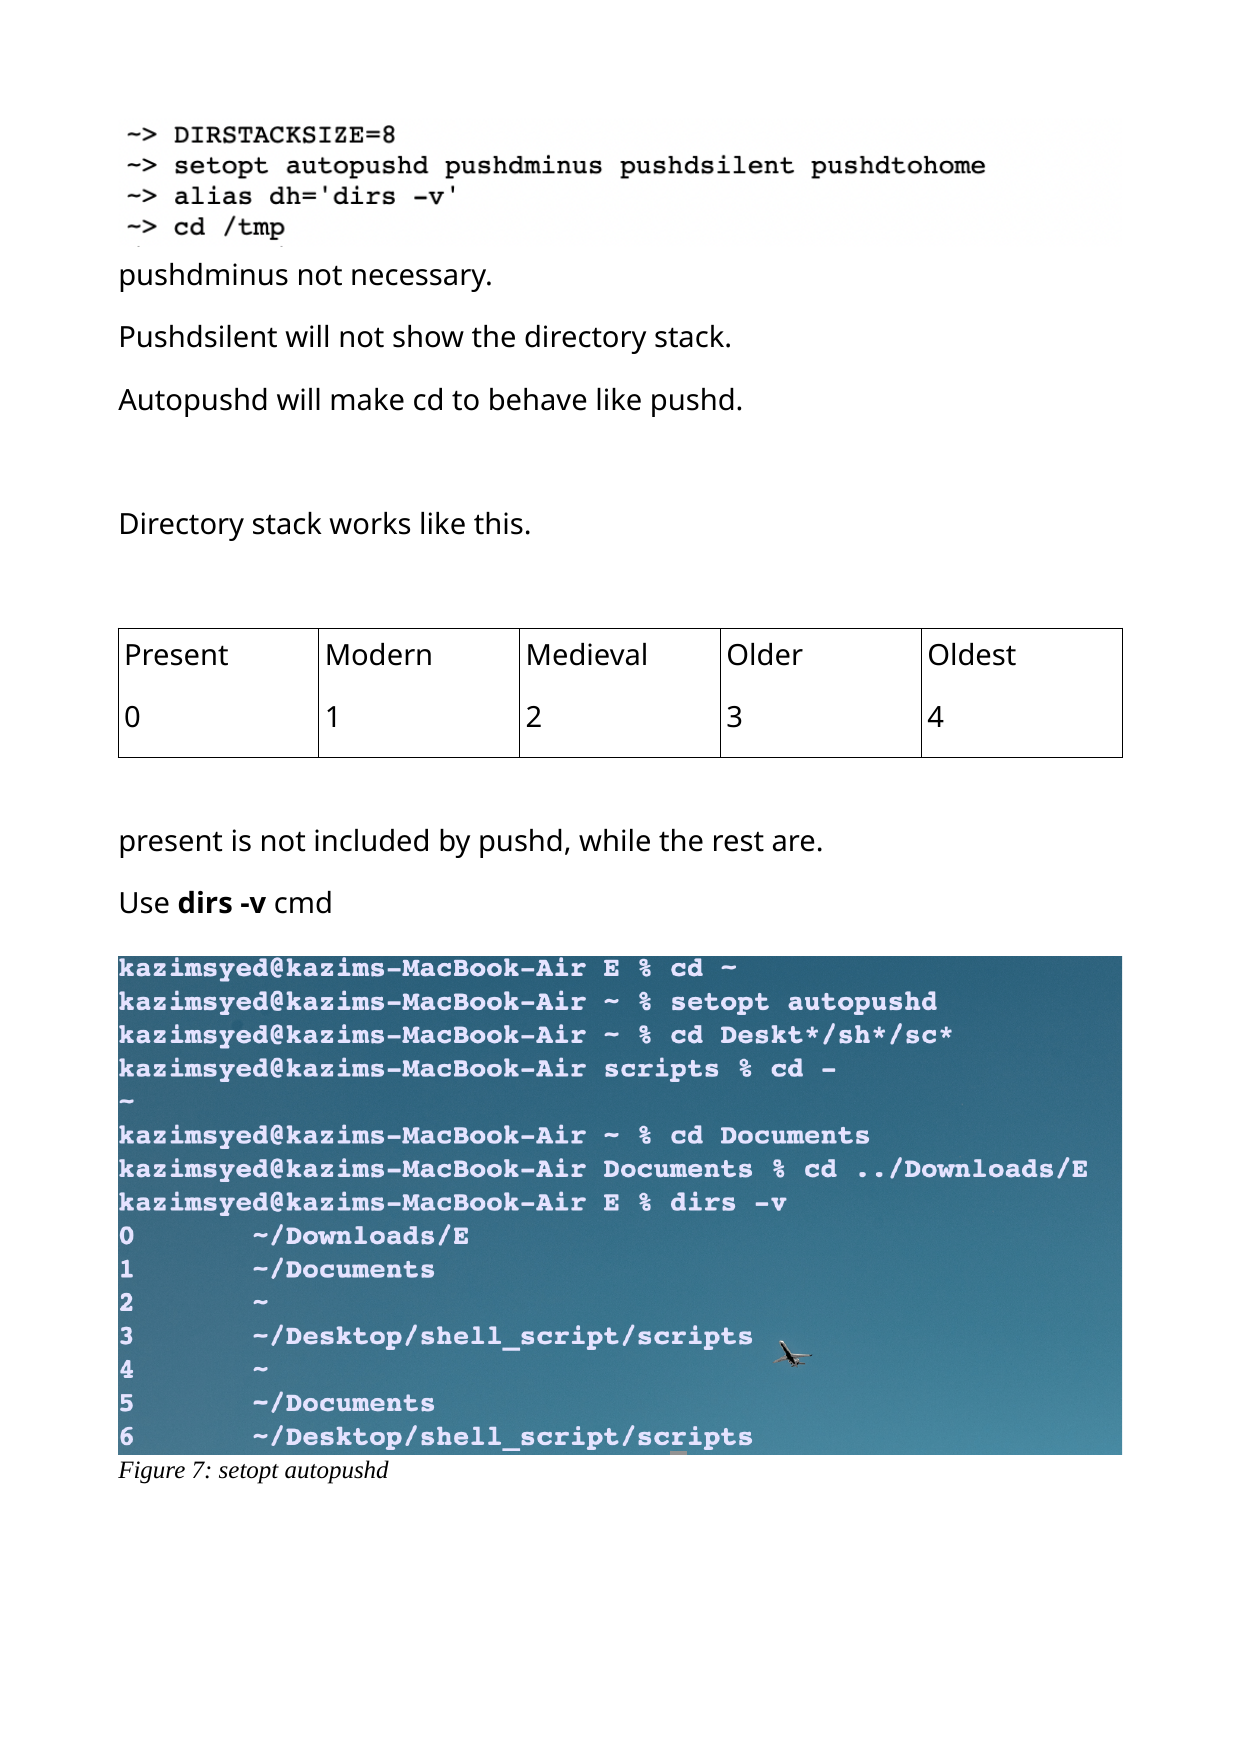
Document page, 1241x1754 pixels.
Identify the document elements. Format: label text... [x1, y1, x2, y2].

text pushdminus not necessary. [118, 247, 1122, 294]
table_header Older 3 [721, 629, 921, 757]
table_header Present 0 [119, 629, 318, 757]
text Autopushd will make cd to behave like pushd. [118, 379, 1122, 419]
text present is not included by pushd, while the rest are. [118, 820, 1122, 859]
table_header Oldest 4 [922, 629, 1122, 757]
table_header Modern 1 [319, 629, 519, 757]
picture [118, 118, 1123, 247]
text Directory stack works like this. [118, 503, 1122, 543]
text Use dirs -v cmd [118, 882, 1122, 922]
text Figure 7: setopt autopushd [118, 1455, 1122, 1484]
picture [118, 956, 1123, 1455]
table_header Medieval 2 [520, 629, 720, 757]
text Pushdsilent will not show the directory stack. [118, 317, 1122, 356]
